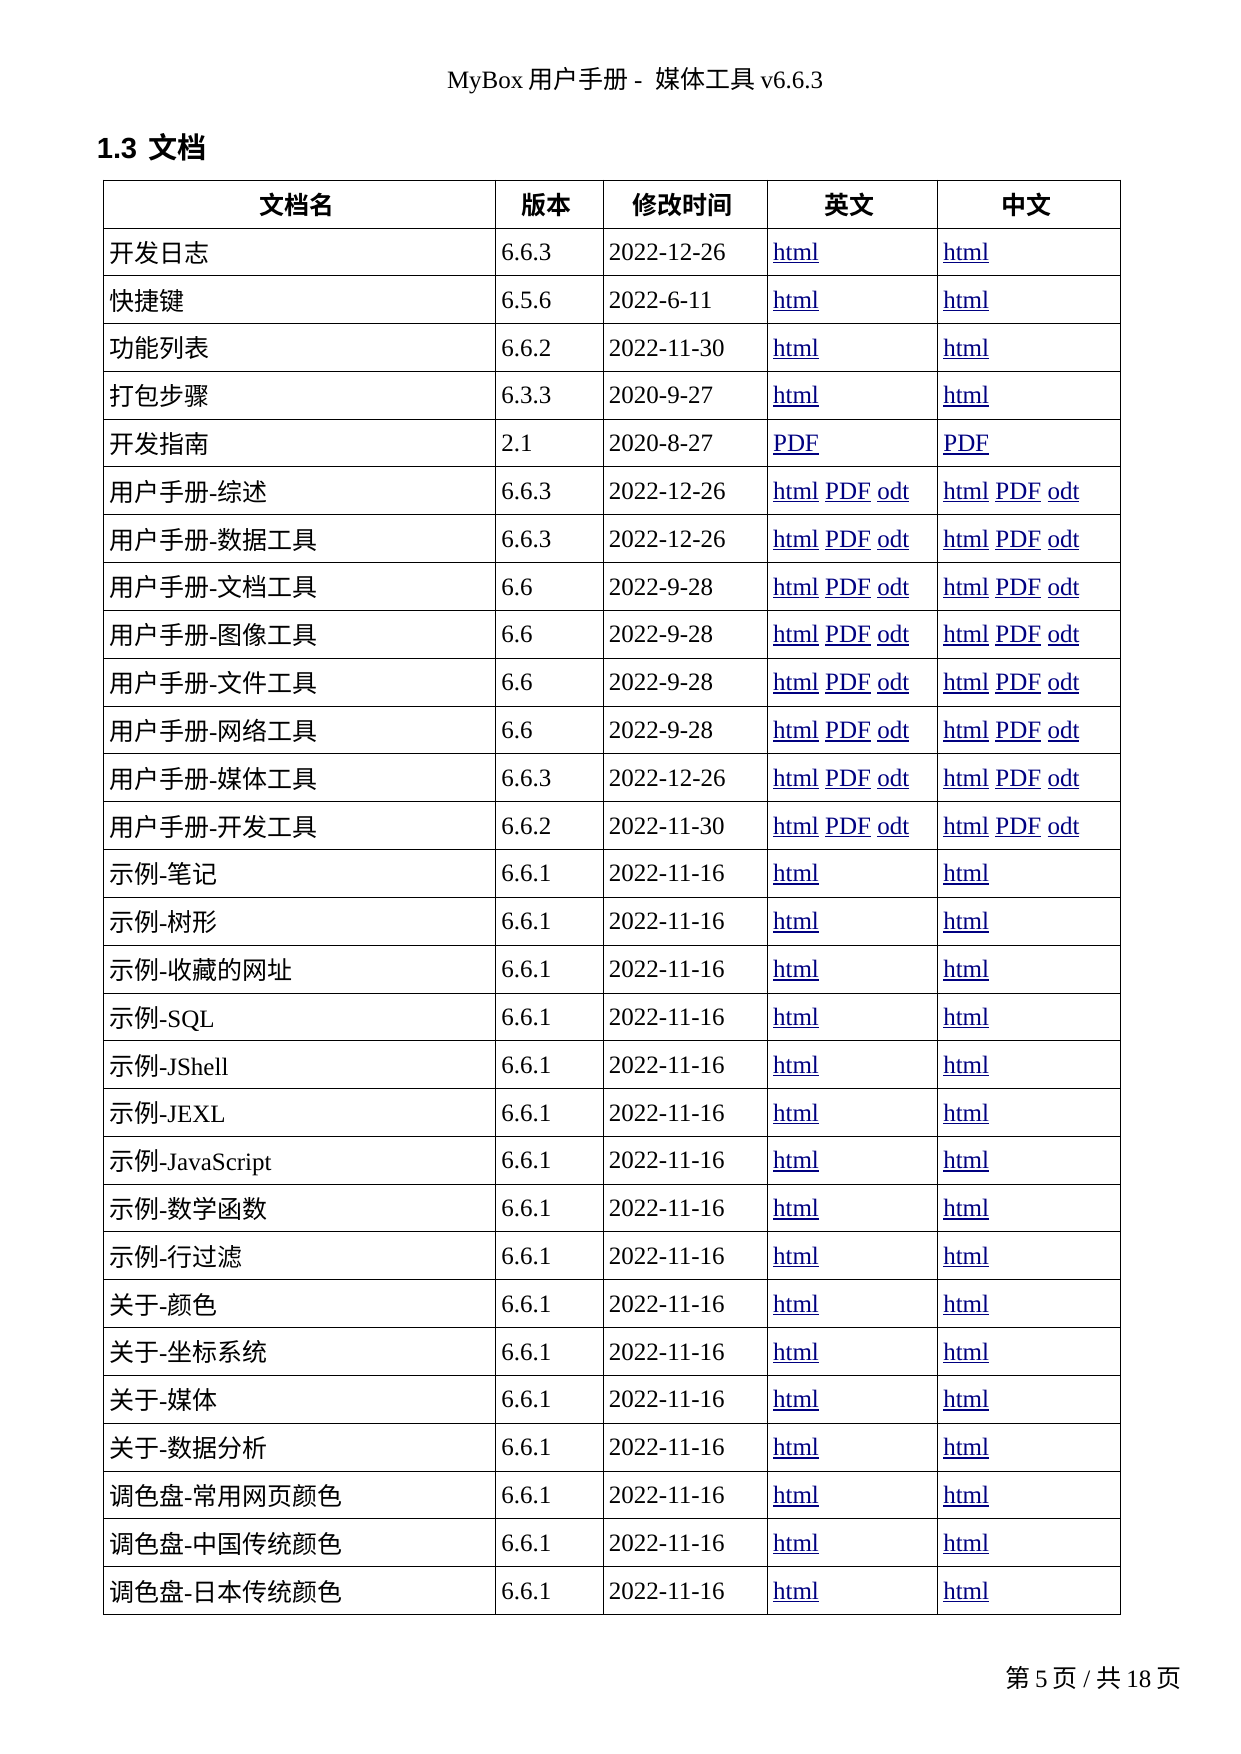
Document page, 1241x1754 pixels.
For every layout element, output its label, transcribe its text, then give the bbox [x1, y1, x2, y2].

table_cell 6.6.1 [496, 1280, 603, 1327]
table_cell 打包步骤 [104, 372, 495, 419]
table_cell 2022-12-26 [604, 229, 767, 275]
table_cell html PDF odt [768, 515, 937, 562]
table_cell 6.6.1 [496, 1041, 603, 1088]
table_cell 6.6.1 [496, 1424, 603, 1471]
table_cell 6.6.1 [496, 946, 603, 992]
table_cell 6.6.1 [496, 1567, 603, 1614]
table_cell 调色盘-中国传统颜色 [104, 1519, 495, 1566]
table_cell 示例-JShell [104, 1041, 495, 1088]
table_cell html PDF odt [768, 707, 937, 753]
table_cell 6.5.6 [496, 276, 603, 323]
table_cell 2020-8-27 [604, 420, 767, 466]
table_cell 2022-9-28 [604, 611, 767, 658]
table_cell 6.6.1 [496, 994, 603, 1040]
table_cell html [938, 1472, 1120, 1518]
table_header 修改时间 [604, 181, 767, 227]
table_cell 6.6 [496, 611, 603, 658]
table_cell 2022-11-16 [604, 1089, 767, 1136]
table_cell PDF [938, 420, 1120, 466]
table_cell 6.6.2 [496, 802, 603, 849]
table_cell 示例-收藏的网址 [104, 946, 495, 992]
table_cell 快捷键 [104, 276, 495, 323]
table_cell html PDF odt [938, 611, 1120, 658]
table_cell html [938, 1041, 1120, 1088]
table_cell 6.6.1 [496, 850, 603, 897]
table_cell 2022-11-16 [604, 994, 767, 1040]
table_cell 调色盘-日本传统颜色 [104, 1567, 495, 1614]
table_cell 2022-12-26 [604, 515, 767, 562]
table_cell html [768, 1567, 937, 1614]
table_cell 用户手册-媒体工具 [104, 754, 495, 801]
table_cell html [768, 1185, 937, 1231]
table_cell html [768, 1472, 937, 1518]
table_cell html [938, 898, 1120, 944]
table_cell html [768, 276, 937, 323]
table_cell 用户手册-数据工具 [104, 515, 495, 562]
table_cell 6.6.1 [496, 1185, 603, 1231]
table_cell 开发日志 [104, 229, 495, 275]
table_cell html [768, 1328, 937, 1375]
table_cell html PDF odt [938, 707, 1120, 753]
table_cell 2022-12-26 [604, 467, 767, 514]
table_cell html [938, 372, 1120, 419]
table_cell html [768, 1089, 937, 1136]
table_cell 2022-6-11 [604, 276, 767, 323]
table_cell html [938, 1185, 1120, 1231]
table_cell html PDF odt [768, 802, 937, 849]
table_cell html [768, 1424, 937, 1471]
table_cell html PDF odt [768, 467, 937, 514]
table_cell 6.6.3 [496, 229, 603, 275]
table_cell html [938, 946, 1120, 992]
table_cell html [768, 1376, 937, 1423]
table_cell 示例-SQL [104, 994, 495, 1040]
table_cell html [768, 1519, 937, 1566]
table_cell 2022-11-16 [604, 1376, 767, 1423]
table_cell 2020-9-27 [604, 372, 767, 419]
table_header 中文 [938, 181, 1120, 227]
table_cell html [768, 324, 937, 371]
table_cell 2022-12-26 [604, 754, 767, 801]
table_cell PDF [768, 420, 937, 466]
table_cell html PDF odt [938, 515, 1120, 562]
table_cell html PDF odt [938, 754, 1120, 801]
table_cell 2022-11-16 [604, 1280, 767, 1327]
table_cell html PDF odt [938, 659, 1120, 706]
table_cell 2022-11-16 [604, 898, 767, 944]
table_cell 2022-11-30 [604, 324, 767, 371]
table_cell 2022-11-30 [604, 802, 767, 849]
table_cell 2022-9-28 [604, 563, 767, 610]
table_cell 2022-11-16 [604, 1472, 767, 1518]
table_cell html [938, 1424, 1120, 1471]
table_cell 示例-JavaScript [104, 1137, 495, 1184]
table_cell 2.1 [496, 420, 603, 466]
table_cell html PDF odt [768, 754, 937, 801]
table_cell 6.6.1 [496, 1328, 603, 1375]
table_header 英文 [768, 181, 937, 227]
table_cell html [768, 229, 937, 275]
table_cell html [938, 229, 1120, 275]
table_cell html PDF odt [768, 659, 937, 706]
table_cell html [938, 1328, 1120, 1375]
table_cell 6.6.3 [496, 467, 603, 514]
table_cell 2022-11-16 [604, 1185, 767, 1231]
table_cell 示例-JEXL [104, 1089, 495, 1136]
table_cell html [938, 1137, 1120, 1184]
table_cell 2022-11-16 [604, 1137, 767, 1184]
table_cell 6.6.1 [496, 1089, 603, 1136]
table_cell 用户手册-综述 [104, 467, 495, 514]
table_cell 用户手册-文档工具 [104, 563, 495, 610]
table_cell html [938, 1376, 1120, 1423]
table_cell 2022-11-16 [604, 1328, 767, 1375]
table_cell 2022-9-28 [604, 659, 767, 706]
table_cell html PDF odt [768, 611, 937, 658]
table_cell 示例-数学函数 [104, 1185, 495, 1231]
table_cell 关于-媒体 [104, 1376, 495, 1423]
table_cell html [938, 1567, 1120, 1614]
table_cell html PDF odt [938, 467, 1120, 514]
table_cell html [768, 1232, 937, 1279]
table_cell 6.6.1 [496, 1232, 603, 1279]
table_cell 用户手册-图像工具 [104, 611, 495, 658]
table_cell 6.6.1 [496, 1376, 603, 1423]
table_cell 2022-11-16 [604, 850, 767, 897]
table_cell html [938, 994, 1120, 1040]
table_cell 示例-行过滤 [104, 1232, 495, 1279]
table_cell 关于-颜色 [104, 1280, 495, 1327]
table_cell html [768, 1041, 937, 1088]
table_header 版本 [496, 181, 603, 227]
table_cell 6.6.3 [496, 754, 603, 801]
table_cell 关于-数据分析 [104, 1424, 495, 1471]
table_cell html [768, 850, 937, 897]
table_cell 6.6.1 [496, 1519, 603, 1566]
table_cell 2022-11-16 [604, 1519, 767, 1566]
table_cell html [768, 372, 937, 419]
table_cell html [938, 1232, 1120, 1279]
table_cell html PDF odt [938, 563, 1120, 610]
table_cell 示例-树形 [104, 898, 495, 944]
table_cell 2022-11-16 [604, 946, 767, 992]
table_cell 功能列表 [104, 324, 495, 371]
table_cell 6.6.1 [496, 1472, 603, 1518]
table_cell 6.6.1 [496, 898, 603, 944]
table_cell html [938, 850, 1120, 897]
table_cell 2022-9-28 [604, 707, 767, 753]
table_cell 关于-坐标系统 [104, 1328, 495, 1375]
table_cell html [938, 324, 1120, 371]
table_cell html [768, 898, 937, 944]
table_cell 用户手册-开发工具 [104, 802, 495, 849]
table_cell html PDF odt [768, 563, 937, 610]
table_cell html [768, 1137, 937, 1184]
table_cell 6.6 [496, 563, 603, 610]
table_cell 6.6.1 [496, 1137, 603, 1184]
table_cell html [768, 946, 937, 992]
table_cell 6.6.2 [496, 324, 603, 371]
table_cell 2022-11-16 [604, 1567, 767, 1614]
table_cell 2022-11-16 [604, 1041, 767, 1088]
table_cell html PDF odt [938, 802, 1120, 849]
table_cell 6.6.3 [496, 515, 603, 562]
table_cell 用户手册-文件工具 [104, 659, 495, 706]
table_cell 2022-11-16 [604, 1232, 767, 1279]
table_cell html [938, 1089, 1120, 1136]
table_cell 6.6 [496, 707, 603, 753]
table_cell html [768, 994, 937, 1040]
table_cell html [768, 1280, 937, 1327]
table_cell 6.6 [496, 659, 603, 706]
table_cell 调色盘-常用网页颜色 [104, 1472, 495, 1518]
table_header 文档名 [104, 181, 495, 227]
subtitle 文档 [88, 125, 1181, 167]
table_cell 开发指南 [104, 420, 495, 466]
table_cell 2022-11-16 [604, 1424, 767, 1471]
table_cell html [938, 1280, 1120, 1327]
table_cell 示例-笔记 [104, 850, 495, 897]
table_cell html [938, 276, 1120, 323]
table_cell html [938, 1519, 1120, 1566]
table_cell 用户手册-网络工具 [104, 707, 495, 753]
table_cell 6.3.3 [496, 372, 603, 419]
